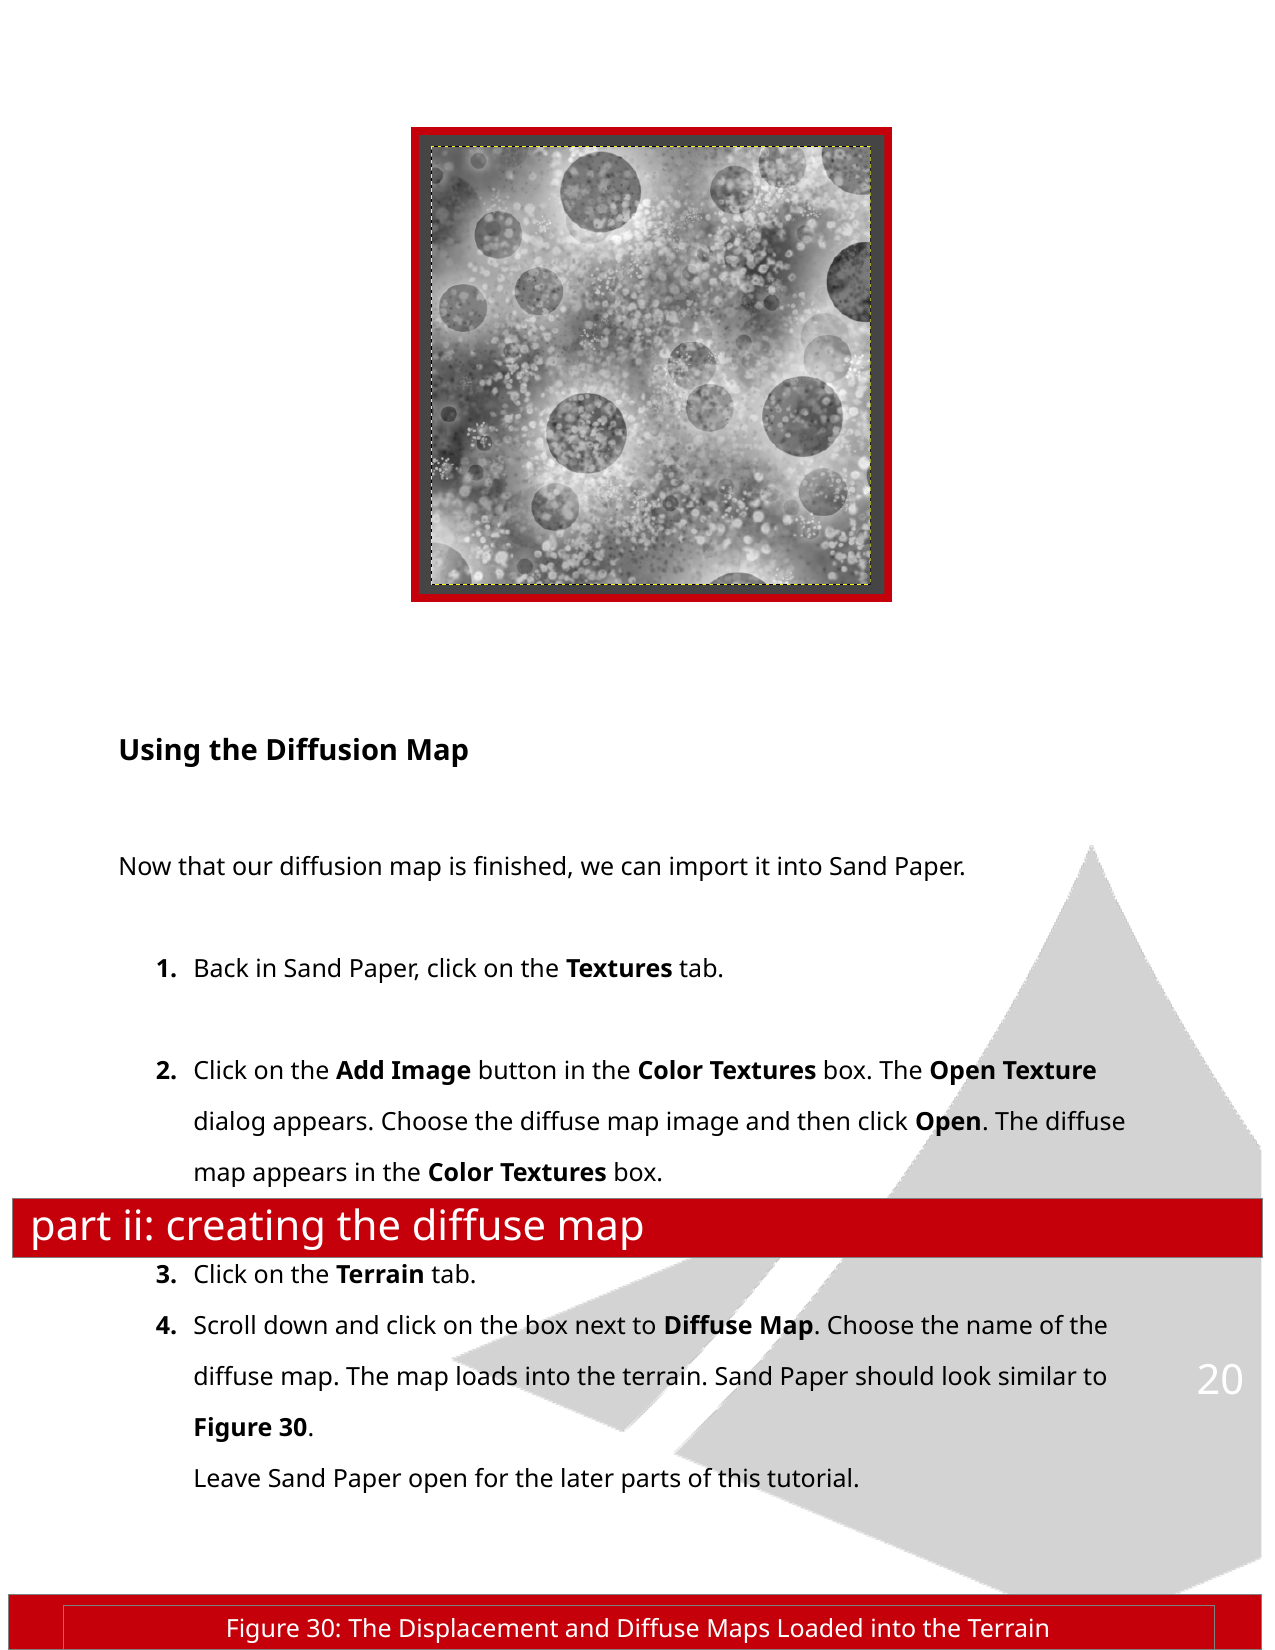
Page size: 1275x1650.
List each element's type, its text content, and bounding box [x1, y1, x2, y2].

list Scroll down and click on the box next to Diffuse Map. Choose the name of the diffuse map. The map loads into the terrain. Sand Paper should look similar to Figure 30. [156, 1308, 428, 1444]
text Using the Diffusion Map [118, 729, 1157, 769]
list Click on the Add Image button in the Color Textures box. The Open Texture dialog appears. Choose the diffuse map image and then click Open. The diffuse map appears in the Color Textures box. [156, 1052, 428, 1189]
picture [418, 135, 885, 594]
list Back in Sand Paper, click on the Textures tab. [156, 950, 428, 984]
list Click on the Terrain tab. [156, 1258, 428, 1291]
list now look similar to Figure 24. If it does not, feel free to undo and [428, 817, 1262, 1198]
list now look similar to Figure 24. If it does not, feel free to undo and [428, 1258, 1262, 1594]
list Leave Sand Paper open for the later parts of this tutorial. [156, 1461, 428, 1495]
text Now that our diffusion map is finished, we can import it into Sand Paper. [118, 848, 428, 882]
